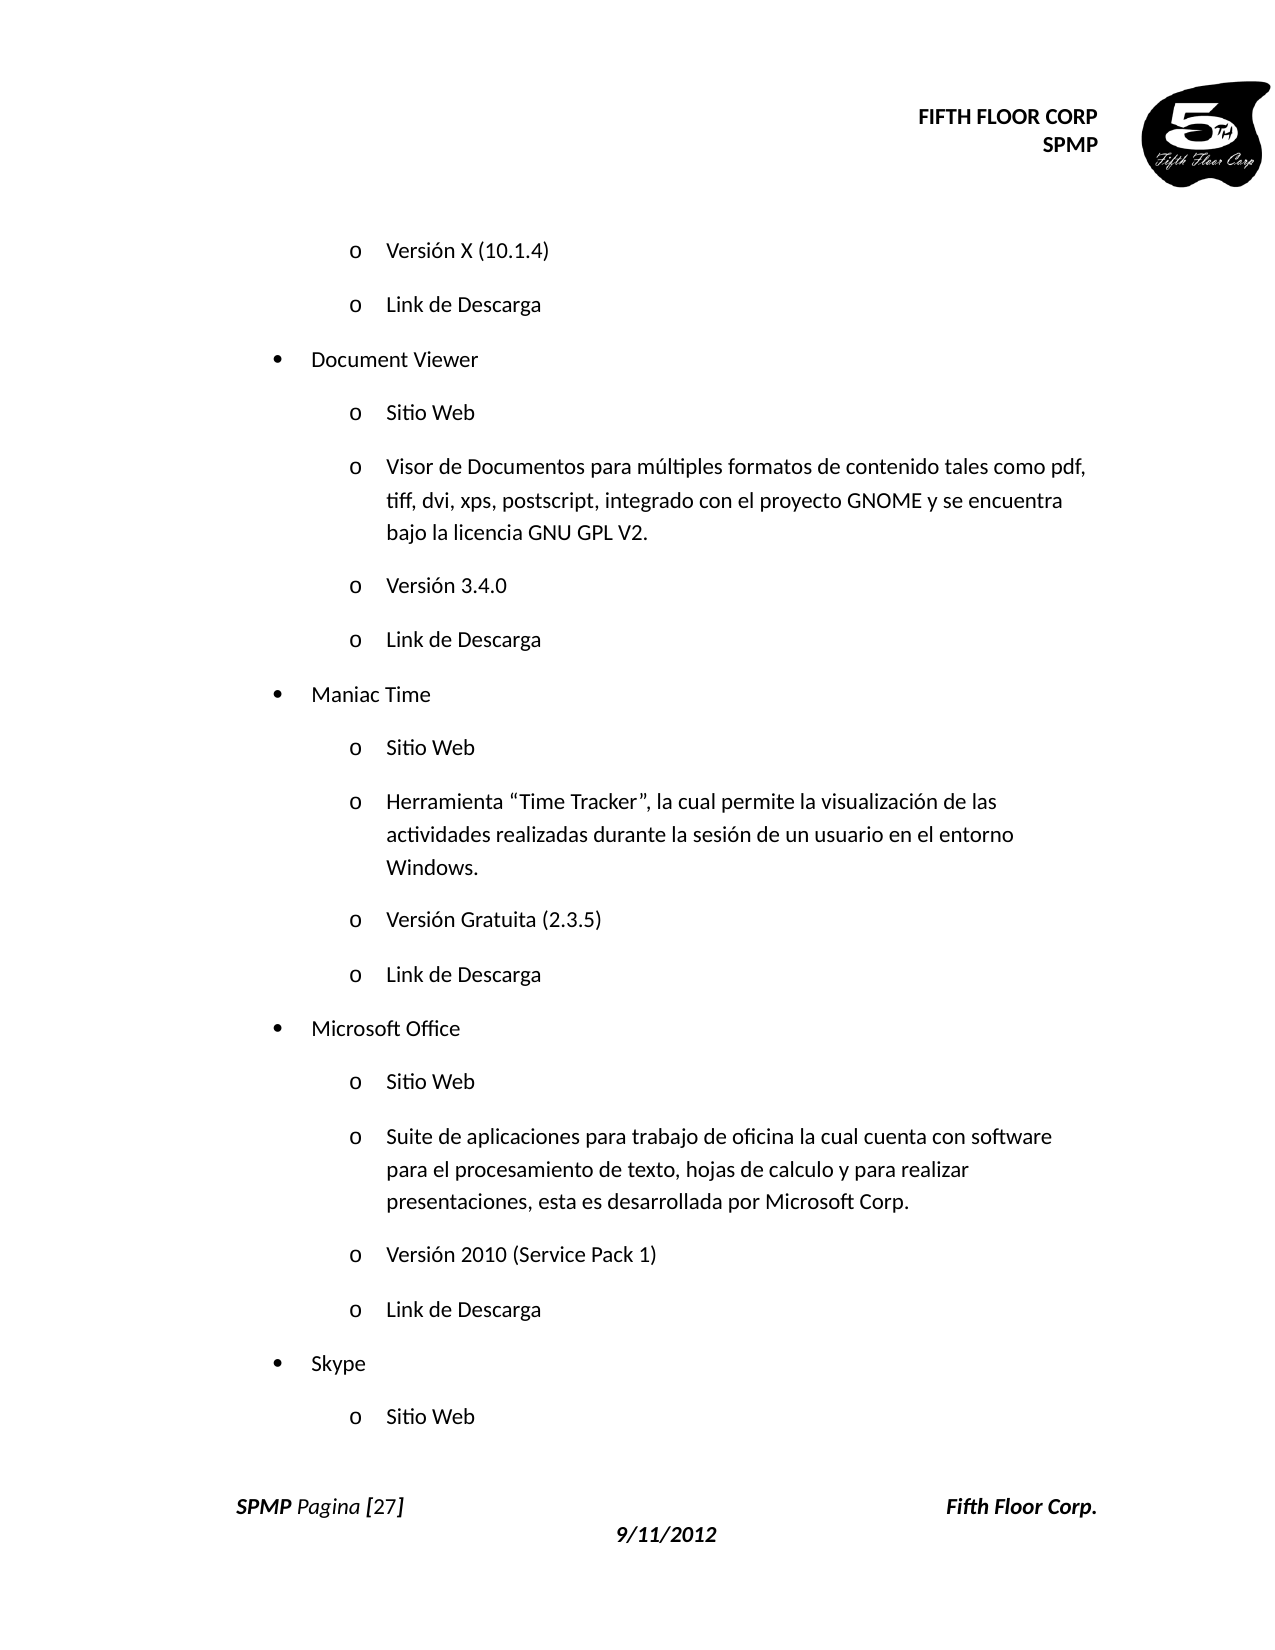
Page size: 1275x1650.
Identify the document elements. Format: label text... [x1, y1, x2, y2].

list Visor de Documentos para múltiples formatos de contenido tales como pdf, tiff, dvi, xps, postscript, integrado con el proyecto GNOME y se encuentra bajo la licencia GNU GPL V2. [349, 452, 1098, 546]
list Sitio Web [349, 398, 1098, 427]
list Suite de aplicaciones para trabajo de oficina la cual cuenta con software para el procesamiento de texto, hojas de calculo y para realizar presentaciones, esta es desarrollada por Microsoft Corp. [349, 1122, 1098, 1215]
list Link de Descarga [349, 625, 1098, 654]
list Link de Descarga [349, 291, 1098, 320]
list Sitio Web [349, 733, 1098, 762]
list Versión Gratuita (2.3.5) [349, 906, 1098, 935]
list Link de Descarga [349, 1295, 1098, 1324]
list Microsoft Office [274, 1014, 1098, 1042]
list Document Viewer [274, 345, 1098, 373]
picture [1135, 73, 1275, 196]
list Maniac Time [274, 680, 1098, 708]
list Sitio Web [349, 1402, 1098, 1431]
list Versión X (10.1.4) [349, 236, 1098, 265]
list Skype [274, 1349, 1098, 1377]
list Link de Descarga [349, 960, 1098, 989]
list Herramienta “Time Tracker”, la cual permite la visualización de las actividades realizadas durante la sesión de un usuario en el entorno Windows. [349, 787, 1098, 881]
list Versión 2010 (Service Pack 1) [349, 1240, 1098, 1269]
list Sitio Web [349, 1067, 1098, 1097]
list Versión 3.4.0 [349, 571, 1098, 600]
